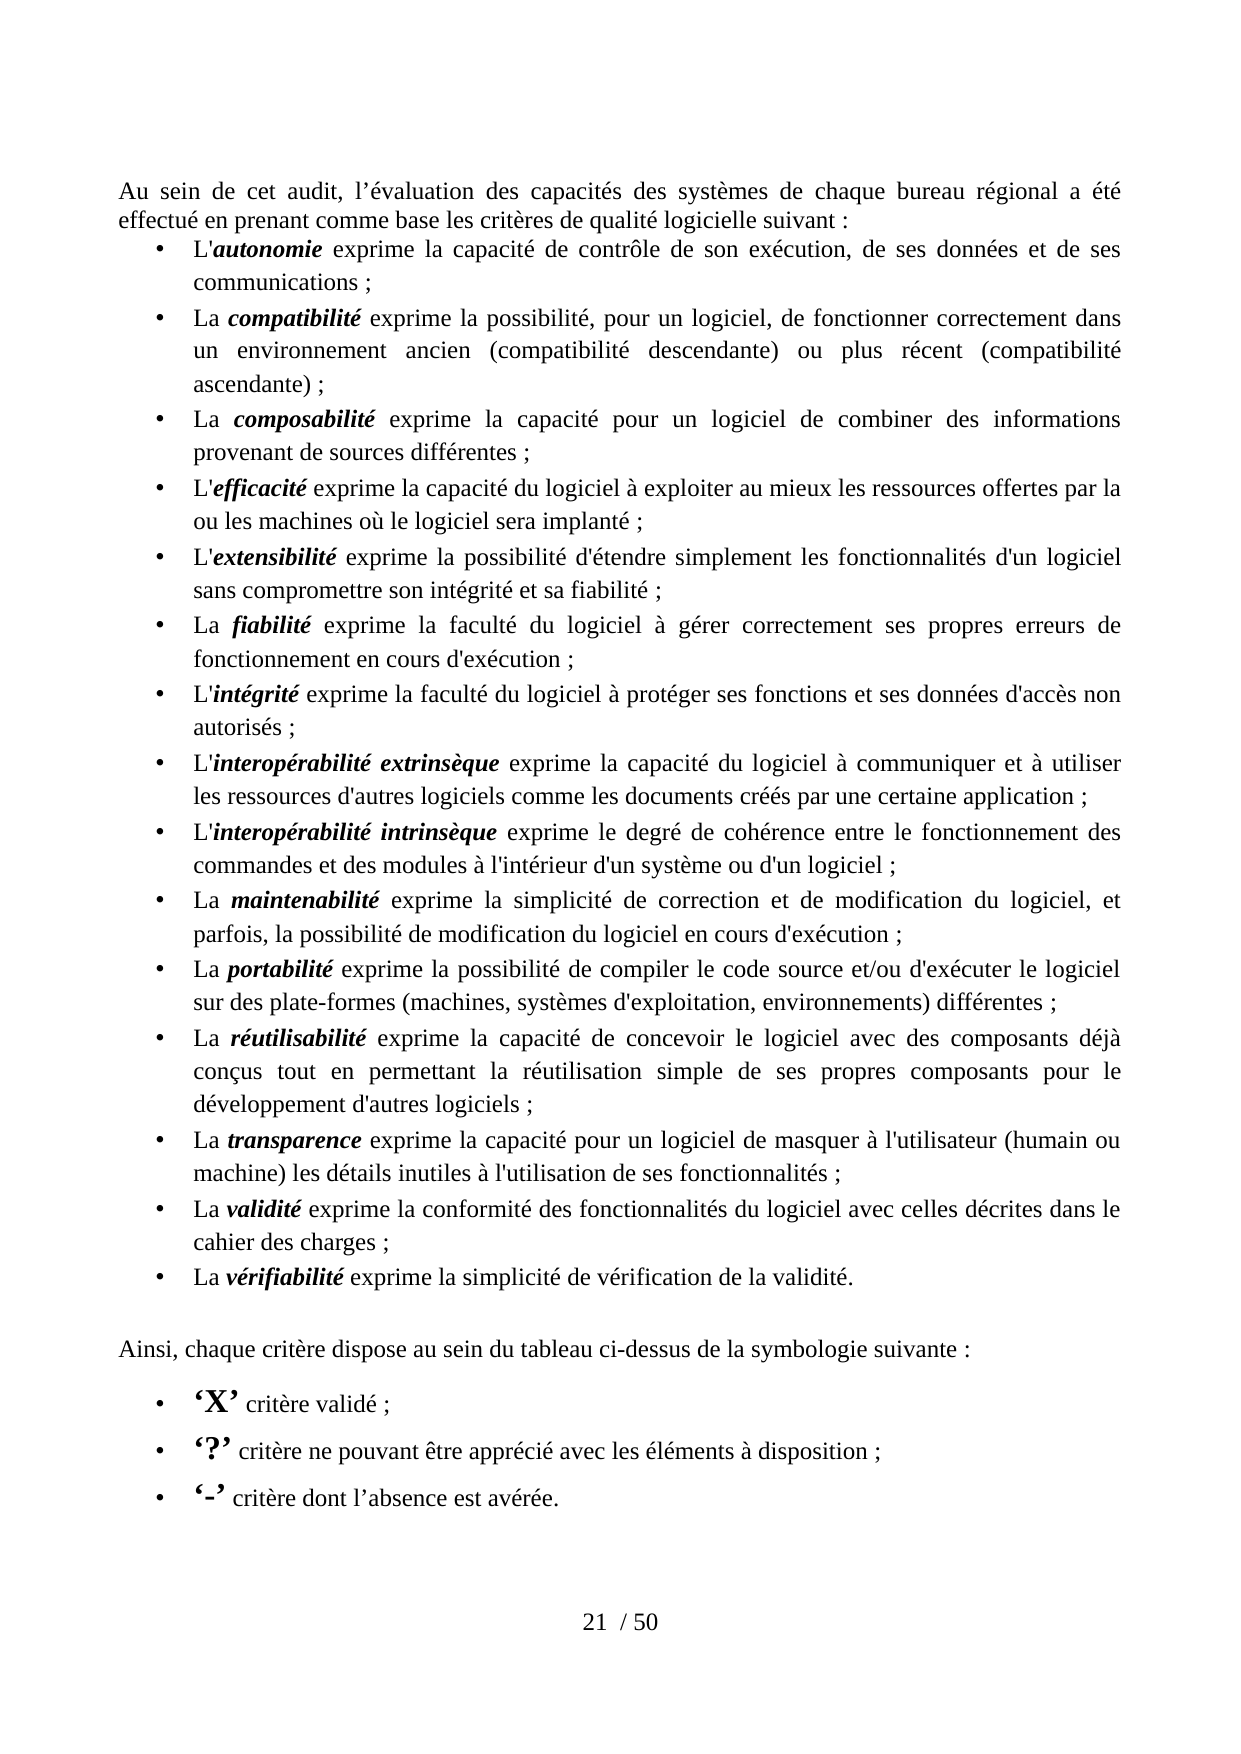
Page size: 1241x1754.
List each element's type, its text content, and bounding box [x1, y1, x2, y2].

list La réutilisabilité exprime la capacité de concevoir le logiciel avec des composants déjà conçus tout en permettant la réutilisation simple de ses propres composants pour le développement d'autres logiciels ; [156, 1023, 1122, 1118]
list L'interopérabilité extrinsèque exprime la capacité du logiciel à communiquer et à utiliser les ressources d'autres logiciels comme les documents créés par une certaine application ; [156, 748, 1122, 810]
list L'efficacité exprime la capacité du logiciel à exploiter au mieux les ressources offertes par la ou les machines où le logiciel sera implanté ; [156, 473, 1122, 535]
list L'extensibilité exprime la possibilité d'étendre simplement les fonctionnalités d'un logiciel sans compromettre son intégrité et sa fiabilité ; [156, 542, 1122, 604]
list La vérifiabilité exprime la simplicité de vérification de la validité. [156, 1262, 1122, 1291]
list L'intégrité exprime la faculté du logiciel à protéger ses fonctions et ses données d'accès non autorisés ; [156, 679, 1122, 741]
list ‘X’ critère validé ; [156, 1381, 1122, 1420]
list La compatibilité exprime la possibilité, pour un logiciel, de fonctionner correctement dans un environnement ancien (compatibilité descendante) ou plus récent (compatibilité ascendante) ; [156, 303, 1122, 397]
list L'autonomie exprime la capacité de contrôle de son exécution, de ses données et de ses communications ; [156, 234, 1122, 296]
list L'interopérabilité intrinsèque exprime le degré de cohérence entre le fonctionnement des commandes et des modules à l'intérieur d'un système ou d'un logiciel ; [156, 817, 1122, 879]
list La portabilité exprime la possibilité de compiler le code source et/ou d'exécuter le logiciel sur des plate-formes (machines, systèmes d'exploitation, environnements) différentes ; [156, 954, 1122, 1016]
list ‘?’ critère ne pouvant être apprécié avec les éléments à disposition ; [156, 1428, 1122, 1467]
list La validité exprime la conformité des fonctionnalités du logiciel avec celles décrites dans le cahier des charges ; [156, 1194, 1122, 1255]
list La transparence exprime la capacité pour un logiciel de masquer à l'utilisateur (humain ou machine) les détails inutiles à l'utilisation de ses fonctionnalités ; [156, 1125, 1122, 1187]
list ‘-’ critère dont l’absence est avérée. [156, 1475, 1122, 1513]
text Au sein de cet audit, l’évaluation des capacités des systèmes de chaque bureau régional a été effectué en prenant comme base les critères de qualité logicielle suivant : [118, 176, 1122, 234]
list La maintenabilité exprime la simplicité de correction et de modification du logiciel, et parfois, la possibilité de modification du logiciel en cours d'exécution ; [156, 886, 1122, 947]
list La fiabilité exprime la faculté du logiciel à gérer correctement ses propres erreurs de fonctionnement en cours d'exécution ; [156, 611, 1122, 672]
text Ainsi, chaque critère dispose au sein du tableau ci-dessus de la symbologie suivante : [118, 1334, 1122, 1363]
list La composabilité exprime la capacité pour un logiciel de combiner des informations provenant de sources différentes ; [156, 404, 1122, 466]
